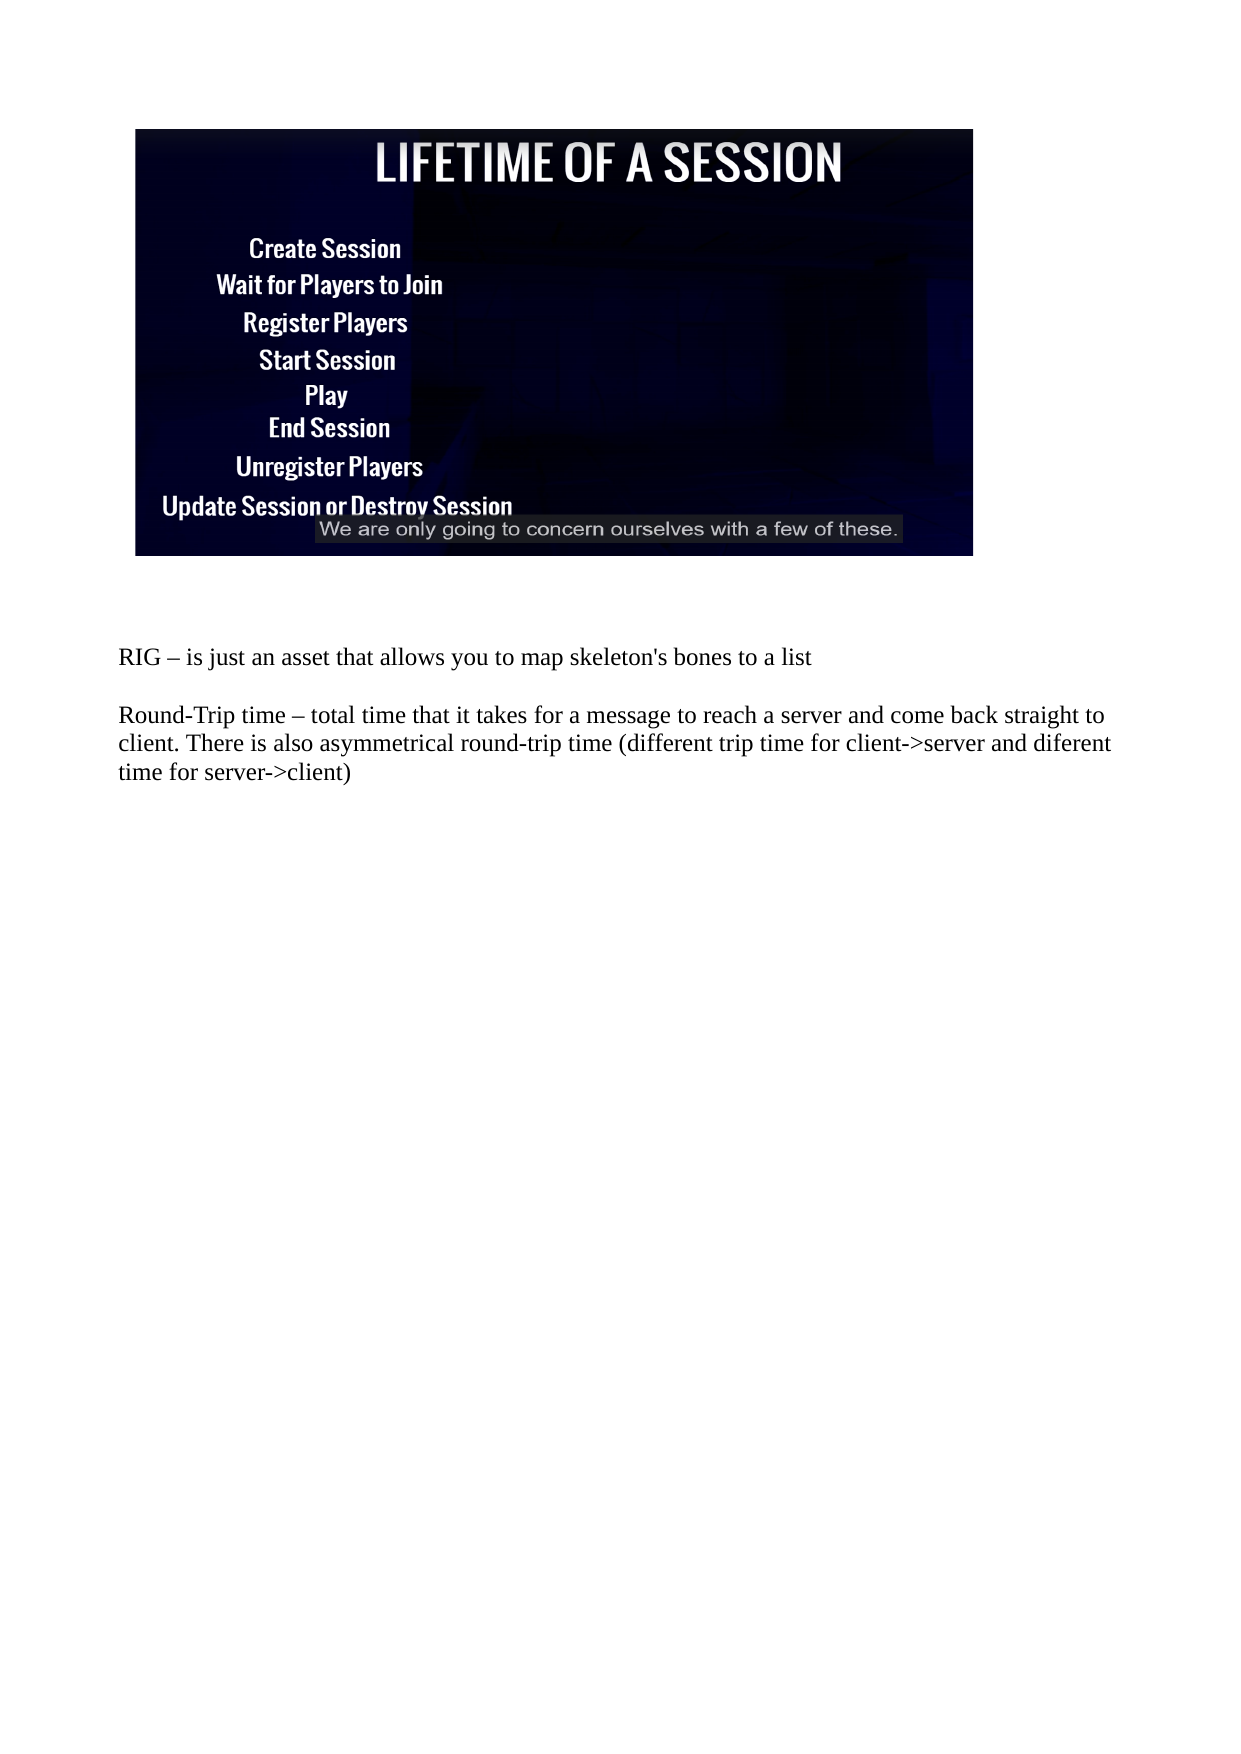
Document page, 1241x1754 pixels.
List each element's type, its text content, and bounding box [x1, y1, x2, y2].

picture [135, 129, 974, 556]
text Round-Trip time – total time that it takes for a message to reach a server and come back straight to client. There is also asymmetrical round-trip time (different trip time for client->server and diferent time for server->client) [118, 700, 1122, 786]
text RIG – is just an asset that allows you to map skeleton's bones to a list [118, 585, 1122, 671]
